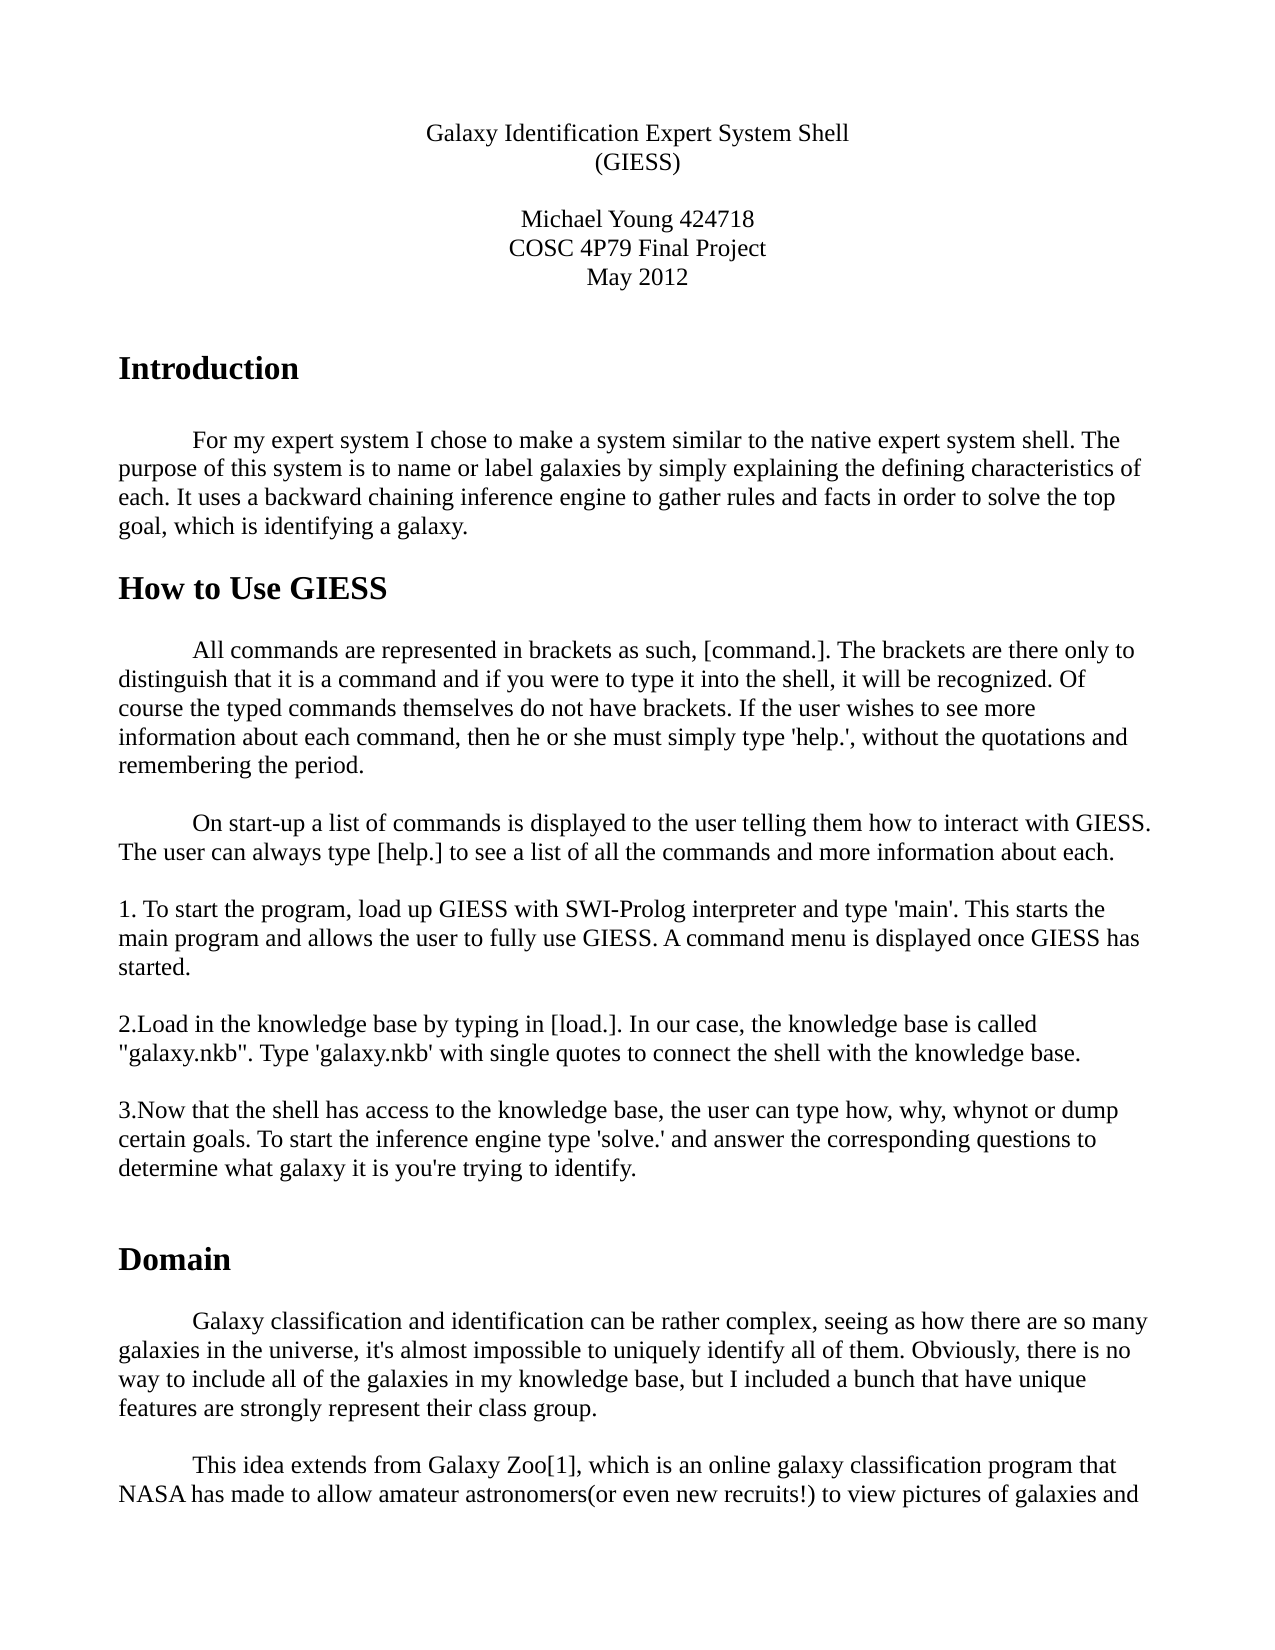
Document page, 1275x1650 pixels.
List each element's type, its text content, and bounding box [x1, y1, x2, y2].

text On start-up a list of commands is displayed to the user telling them how to interact with GIESS. The user can always type [help.] to see a list of all the commands and more information about each. [118, 808, 1157, 866]
text Introduction [118, 348, 1157, 386]
text All commands are represented in brackets as such, [command.]. The brackets are there only to distinguish that it is a command and if you were to type it into the shell, it will be recognized. Of course the typed commands themselves do not have brackets. If the user wishes to see more information about each command, then he or she must simply type 'help.', without the quotations and remembering the period. [118, 636, 1157, 779]
text How to Use GIESS [118, 568, 1157, 607]
text certain goals. To start the inference engine type 'solve.' and answer the corresponding questions to [118, 1124, 1157, 1153]
text determine what galaxy it is you're trying to identify. [118, 1153, 1157, 1182]
text Galaxy classification and identification can be rather complex, seeing as how there are so many galaxies in the universe, it's almost impossible to uniquely identify all of them. Obviously, there is no way to include all of the galaxies in my knowledge base, but I included a bunch that have unique features are strongly represent their class group. [118, 1306, 1157, 1421]
text This idea extends from Galaxy Zoo[1], which is an online galaxy classification program that NASA has made to allow amateur astronomers(or even new recruits!) to view pictures of galaxies and [118, 1450, 1157, 1508]
text Domain [118, 1239, 1157, 1278]
text Michael Young 424718 [118, 204, 1157, 233]
text May 2012 [118, 262, 1157, 291]
text For my expert system I chose to make a system similar to the native expert system shell. The purpose of this system is to name or label galaxies by simply explaining the defining characteristics of each. It uses a backward chaining inference engine to gather rules and facts in order to solve the top goal, which is identifying a galaxy. [118, 425, 1157, 540]
text COSC 4P79 Final Project [118, 233, 1157, 262]
text 1. To start the program, load up GIESS with SWI-Prolog interpreter and type 'main'. This starts the main program and allows the user to fully use GIESS. A command menu is displayed once GIESS has started. [118, 894, 1157, 981]
text 2.Load in the knowledge base by typing in [load.]. In our case, the knowledge base is called "galaxy.nkb". Type 'galaxy.nkb' with single quotes to connect the shell with the knowledge base. [118, 1009, 1157, 1067]
text (GIESS) [118, 147, 1157, 176]
text Galaxy Identification Expert System Shell [118, 118, 1157, 147]
text 3.Now that the shell has access to the knowledge base, the user can type how, why, whynot or dump [118, 1096, 1157, 1124]
